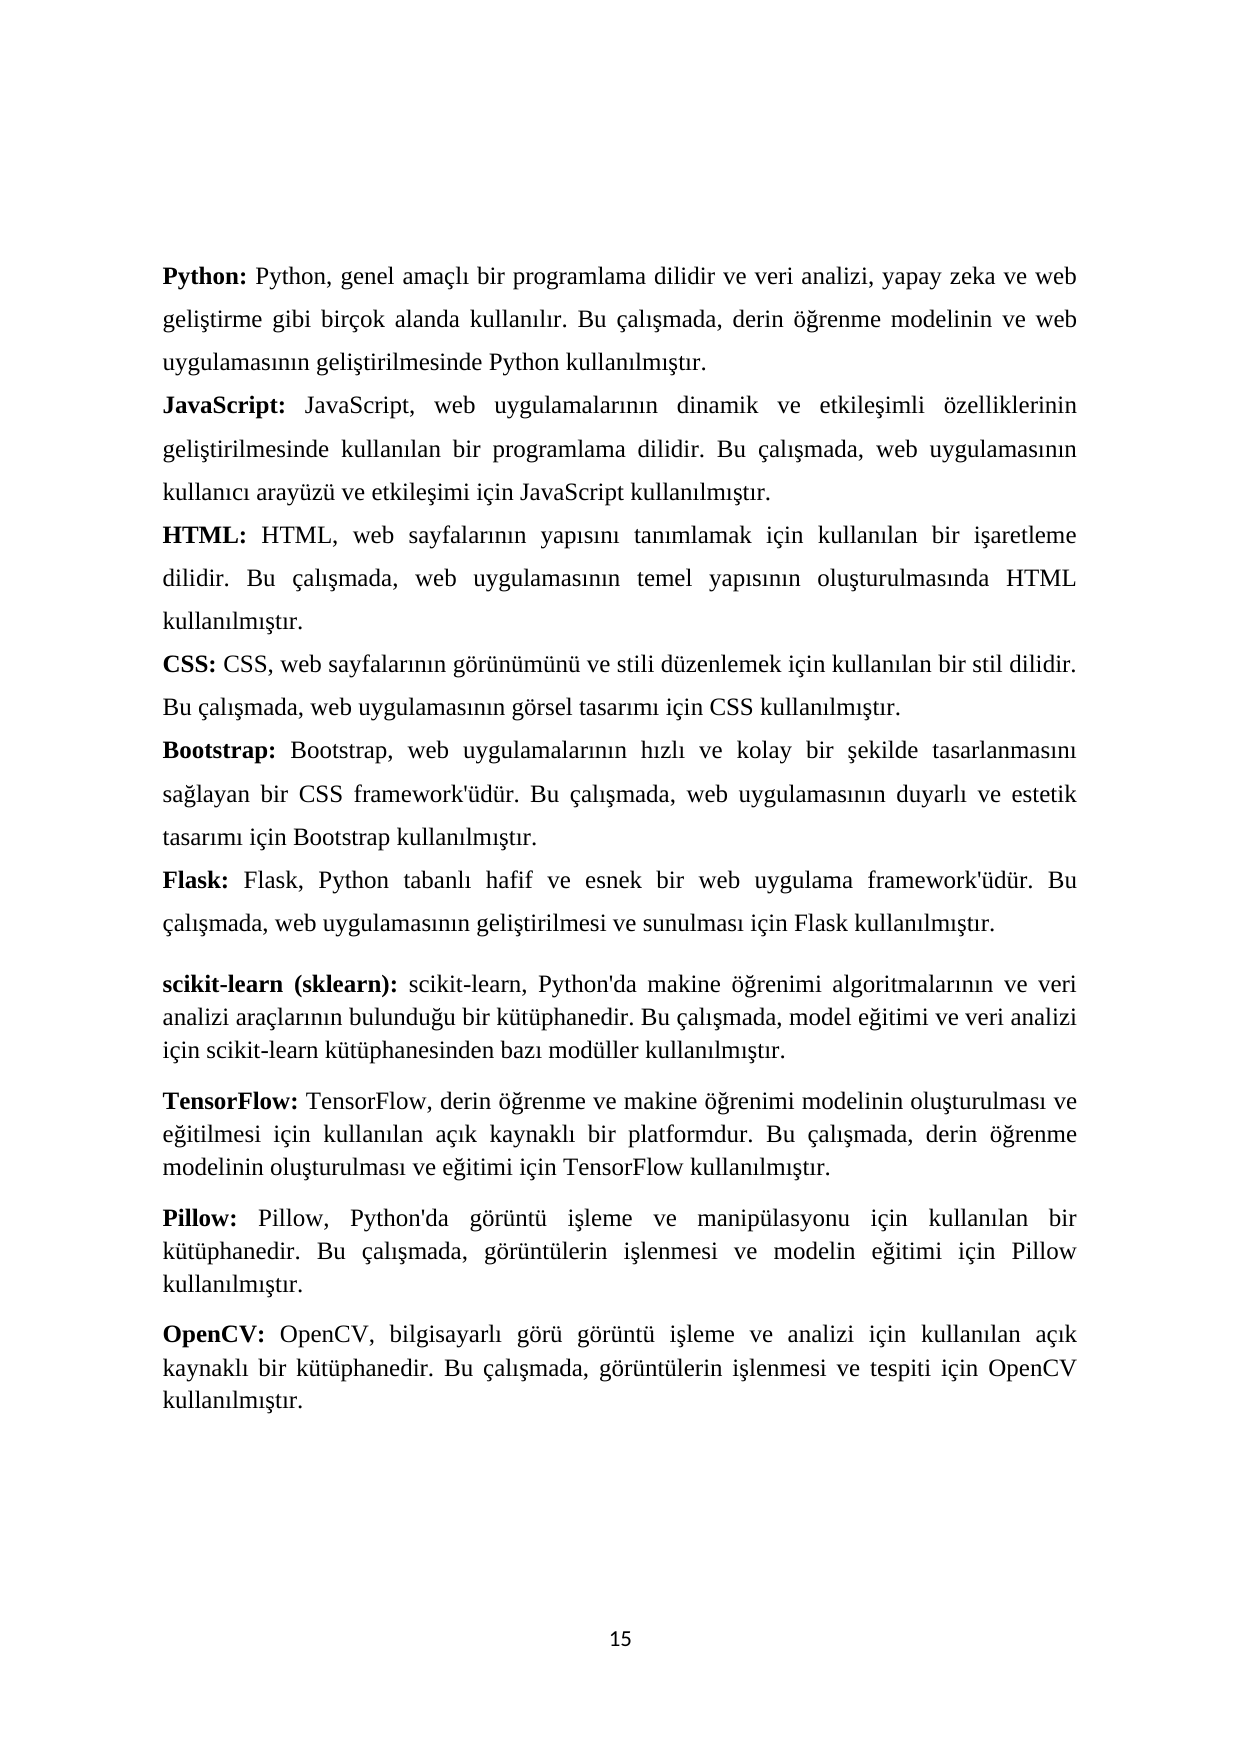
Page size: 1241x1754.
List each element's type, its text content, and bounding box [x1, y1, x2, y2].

text HTML: HTML, web sayfalarının yapısını tanımlamak için kullanılan bir işaretleme dilidir. Bu çalışmada, web uygulamasının temel yapısının oluşturulmasında HTML kullanılmıştır. [162, 520, 1078, 635]
text CSS: CSS, web sayfalarının görünümünü ve stili düzenlemek için kullanılan bir stil dilidir. Bu çalışmada, web uygulamasının görsel tasarımı için CSS kullanılmıştır. [162, 649, 1078, 721]
text Bootstrap: Bootstrap, web uygulamalarının hızlı ve kolay bir şekilde tasarlanmasını sağlayan bir CSS framework'üdür. Bu çalışmada, web uygulamasının duyarlı ve estetik tasarımı için Bootstrap kullanılmıştır. [162, 736, 1078, 851]
text Python: Python, genel amaçlı bir programlama dilidir ve veri analizi, yapay zeka ve web geliştirme gibi birçok alanda kullanılır. Bu çalışmada, derin öğrenme modelinin ve web uygulamasının geliştirilmesinde Python kullanılmıştır. [162, 261, 1078, 376]
text JavaScript: JavaScript, web uygulamalarının dinamik ve etkileşimli özelliklerinin geliştirilmesinde kullanılan bir programlama dilidir. Bu çalışmada, web uygulamasının kullanıcı arayüzü ve etkileşimi için JavaScript kullanılmıştır. [162, 391, 1078, 506]
text scikit-learn (sklearn): scikit-learn, Python'da makine öğrenimi algoritmalarının ve veri analizi araçlarının bulunduğu bir kütüphanedir. Bu çalışmada, model eğitimi ve veri analizi için scikit-learn kütüphanesinden bazı modüller kullanılmıştır. [162, 969, 1078, 1064]
text OpenCV: OpenCV, bilgisayarlı görü görüntü işleme ve analizi için kullanılan açık kaynaklı bir kütüphanedir. Bu çalışmada, görüntülerin işlenmesi ve tespiti için OpenCV kullanılmıştır. [162, 1319, 1078, 1414]
text Flask: Flask, Python tabanlı hafif ve esnek bir web uygulama framework'üdür. Bu çalışmada, web uygulamasının geliştirilmesi ve sunulması için Flask kullanılmıştır. [162, 865, 1078, 937]
text TensorFlow: TensorFlow, derin öğrenme ve makine öğrenimi modelinin oluşturulması ve eğitilmesi için kullanılan açık kaynaklı bir platformdur. Bu çalışmada, derin öğrenme modelinin oluşturulması ve eğitimi için TensorFlow kullanılmıştır. [162, 1086, 1078, 1181]
text Pillow: Pillow, Python'da görüntü işleme ve manipülasyonu için kullanılan bir kütüphanedir. Bu çalışmada, görüntülerin işlenmesi ve modelin eğitimi için Pillow kullanılmıştır. [162, 1203, 1078, 1297]
